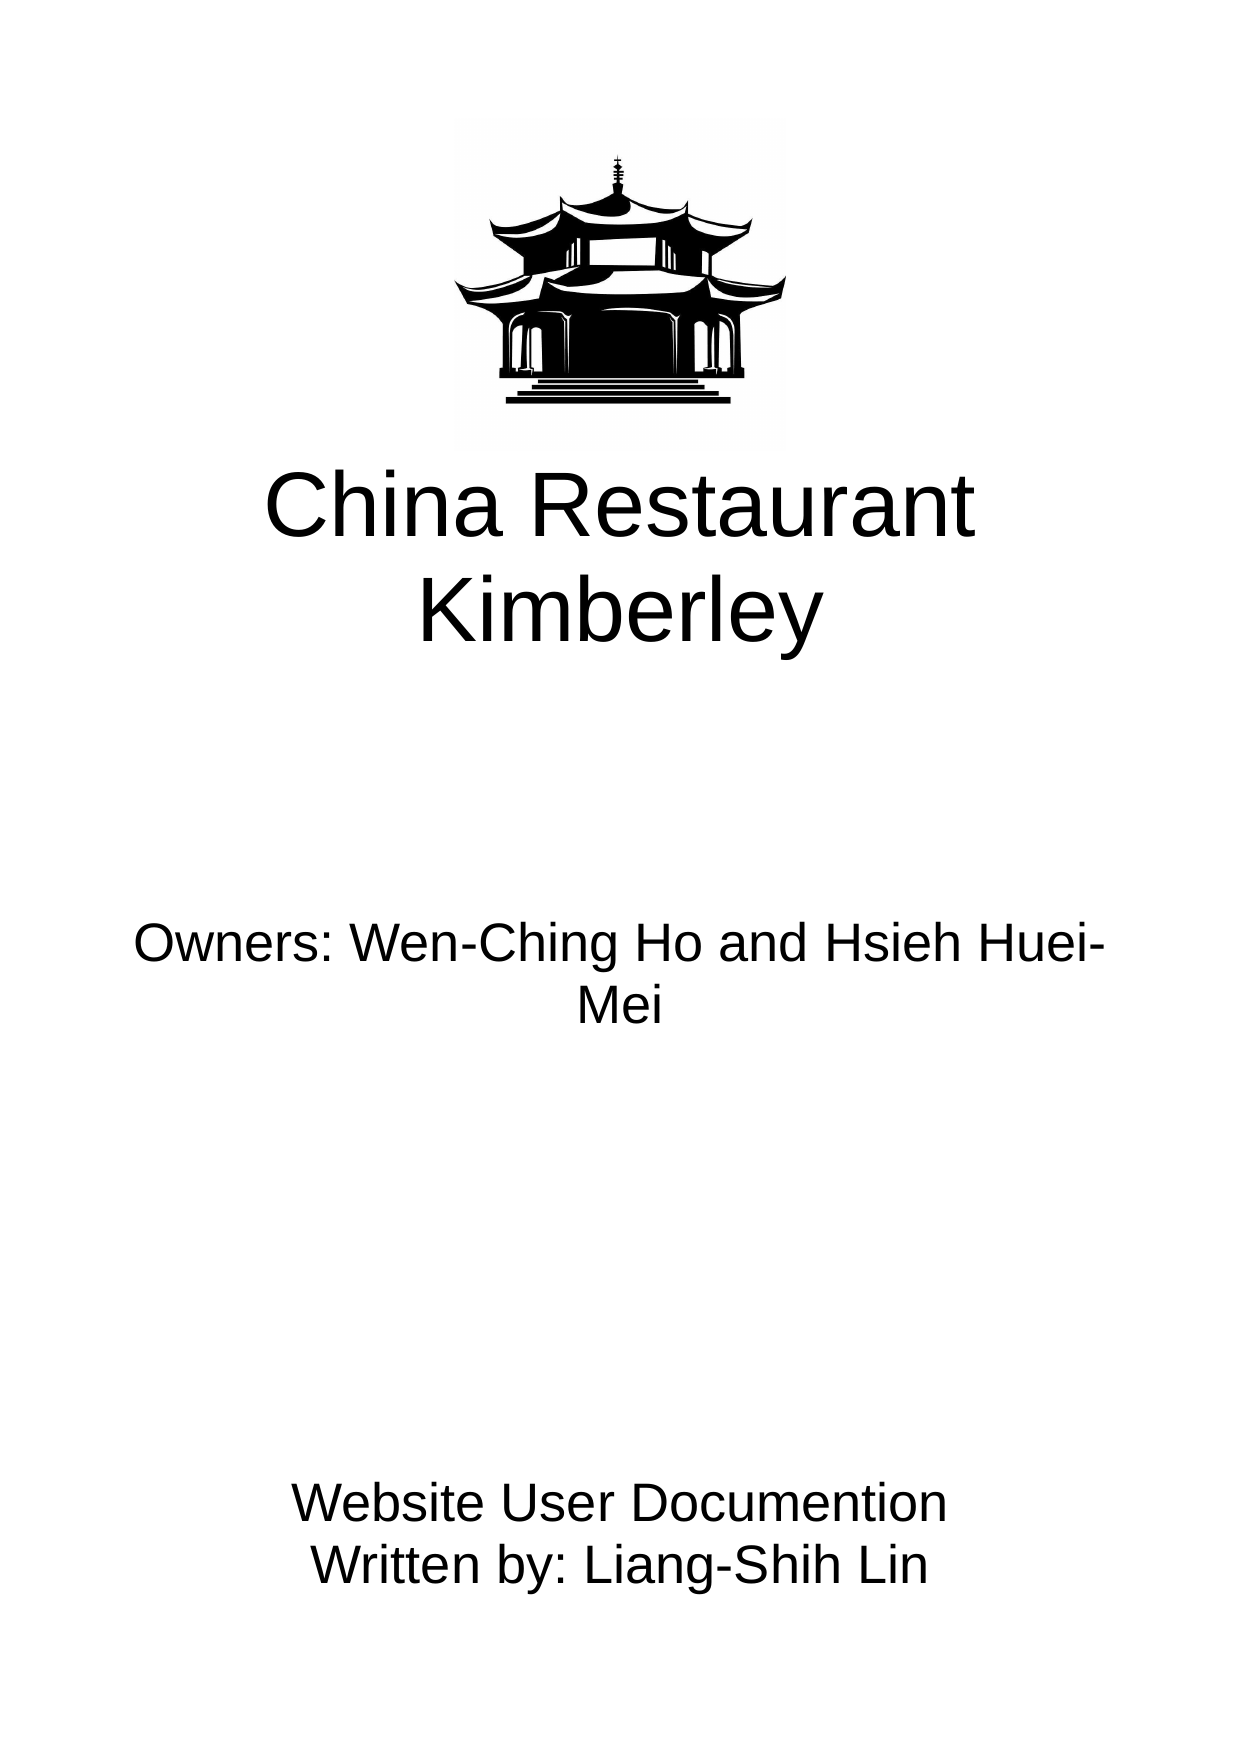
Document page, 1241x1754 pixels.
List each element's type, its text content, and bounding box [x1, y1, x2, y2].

picture [454, 118, 787, 451]
text Owners: Wen-Ching Ho and Hsieh Huei-Mei [118, 910, 1122, 1035]
text Website User Documention [118, 1471, 1122, 1533]
text China Restaurant [118, 118, 1122, 556]
text Kimberley [118, 556, 1122, 661]
text Written by: Liang-Shih Lin [118, 1533, 1122, 1595]
